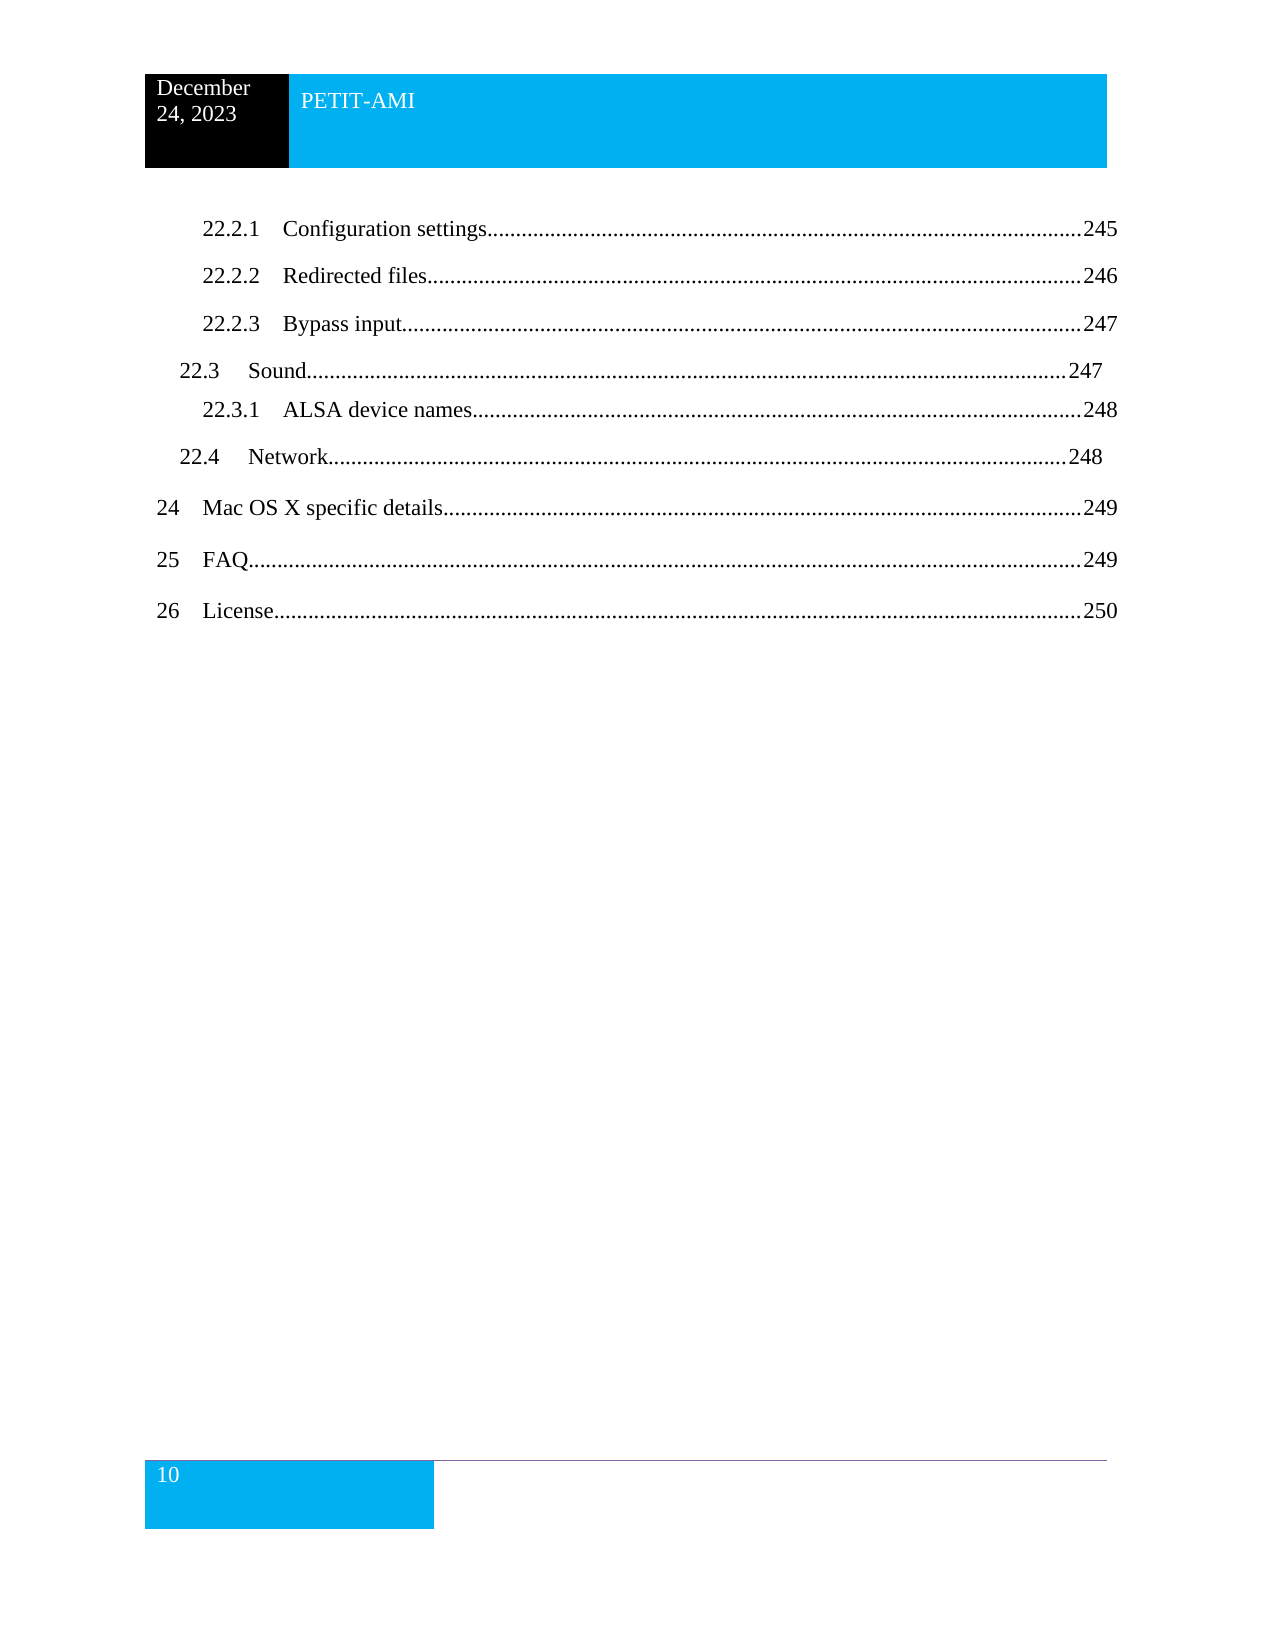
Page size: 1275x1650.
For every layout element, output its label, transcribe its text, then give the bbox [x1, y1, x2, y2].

text 22.2.3 Bypass input 247 [202, 310, 1118, 336]
text 26 License 250 [156, 597, 1118, 623]
text 22.2.1 Configuration settings 245 [202, 215, 1118, 242]
text 22.2.2 Redirected files 246 [202, 263, 1118, 289]
text 25 FAQ 249 [156, 546, 1118, 572]
text 24 Mac OS X specific details 249 [156, 494, 1118, 521]
text 22.3 Sound 247 [179, 357, 1118, 383]
text 22.3.1 ALSA device names 248 [202, 396, 1118, 422]
text 22.4 Network 248 [179, 443, 1118, 469]
